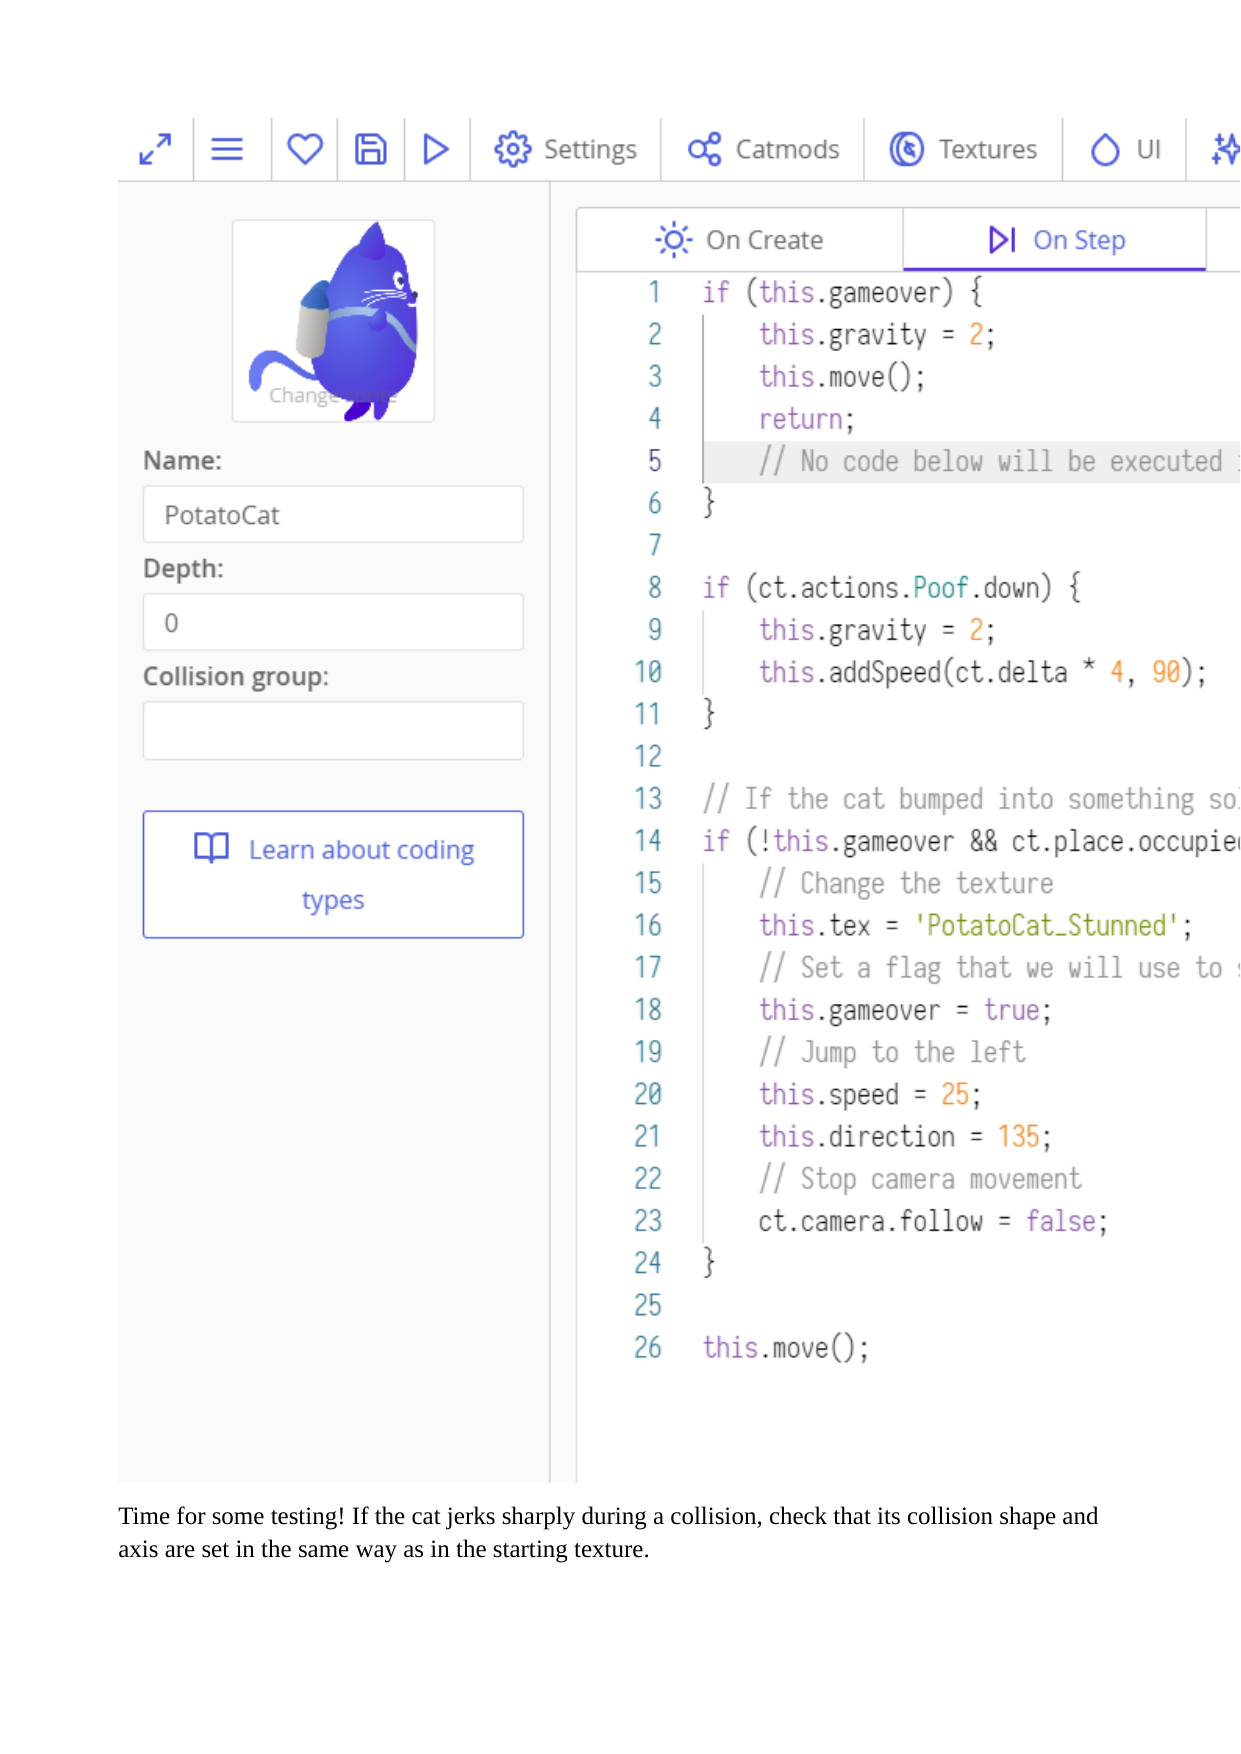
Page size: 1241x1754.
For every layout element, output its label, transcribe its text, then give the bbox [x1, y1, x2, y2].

picture [118, 118, 1241, 1483]
text Time for some testing! If the cat jerks sharply during a collision, check that its collision shape and axis are set in the same way as in the starting texture. [118, 1501, 1122, 1563]
